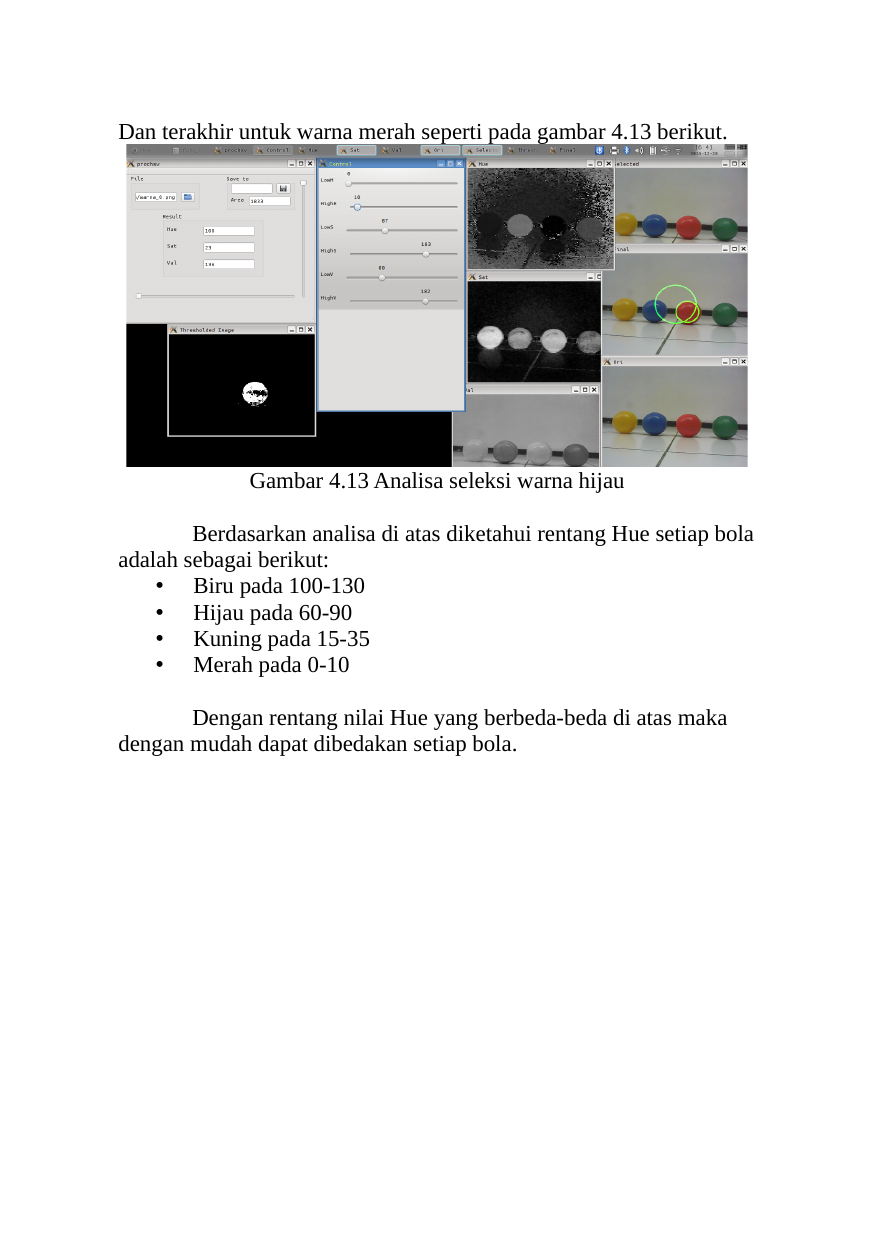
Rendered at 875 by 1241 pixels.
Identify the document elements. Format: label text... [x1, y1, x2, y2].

picture [126, 144, 748, 467]
list Kuning pada 15-35 [156, 625, 756, 651]
list Biru pada 100-130 [156, 572, 756, 599]
text Gambar 4.13 Analisa seleksi warna hijau [118, 144, 756, 493]
text Dengan rentang nilai Hue yang berbeda-beda di atas maka dengan mudah dapat dibedakan setiap bola. [118, 704, 756, 757]
text Dan terakhir untuk warna merah seperti pada gambar 4.13 berikut. [118, 118, 756, 144]
list Merah pada 0-10 [156, 651, 756, 678]
text Berdasarkan analisa di atas diketahui rentang Hue setiap bola adalah sebagai berikut: [118, 520, 756, 572]
list Hijau pada 60-90 [156, 599, 756, 625]
